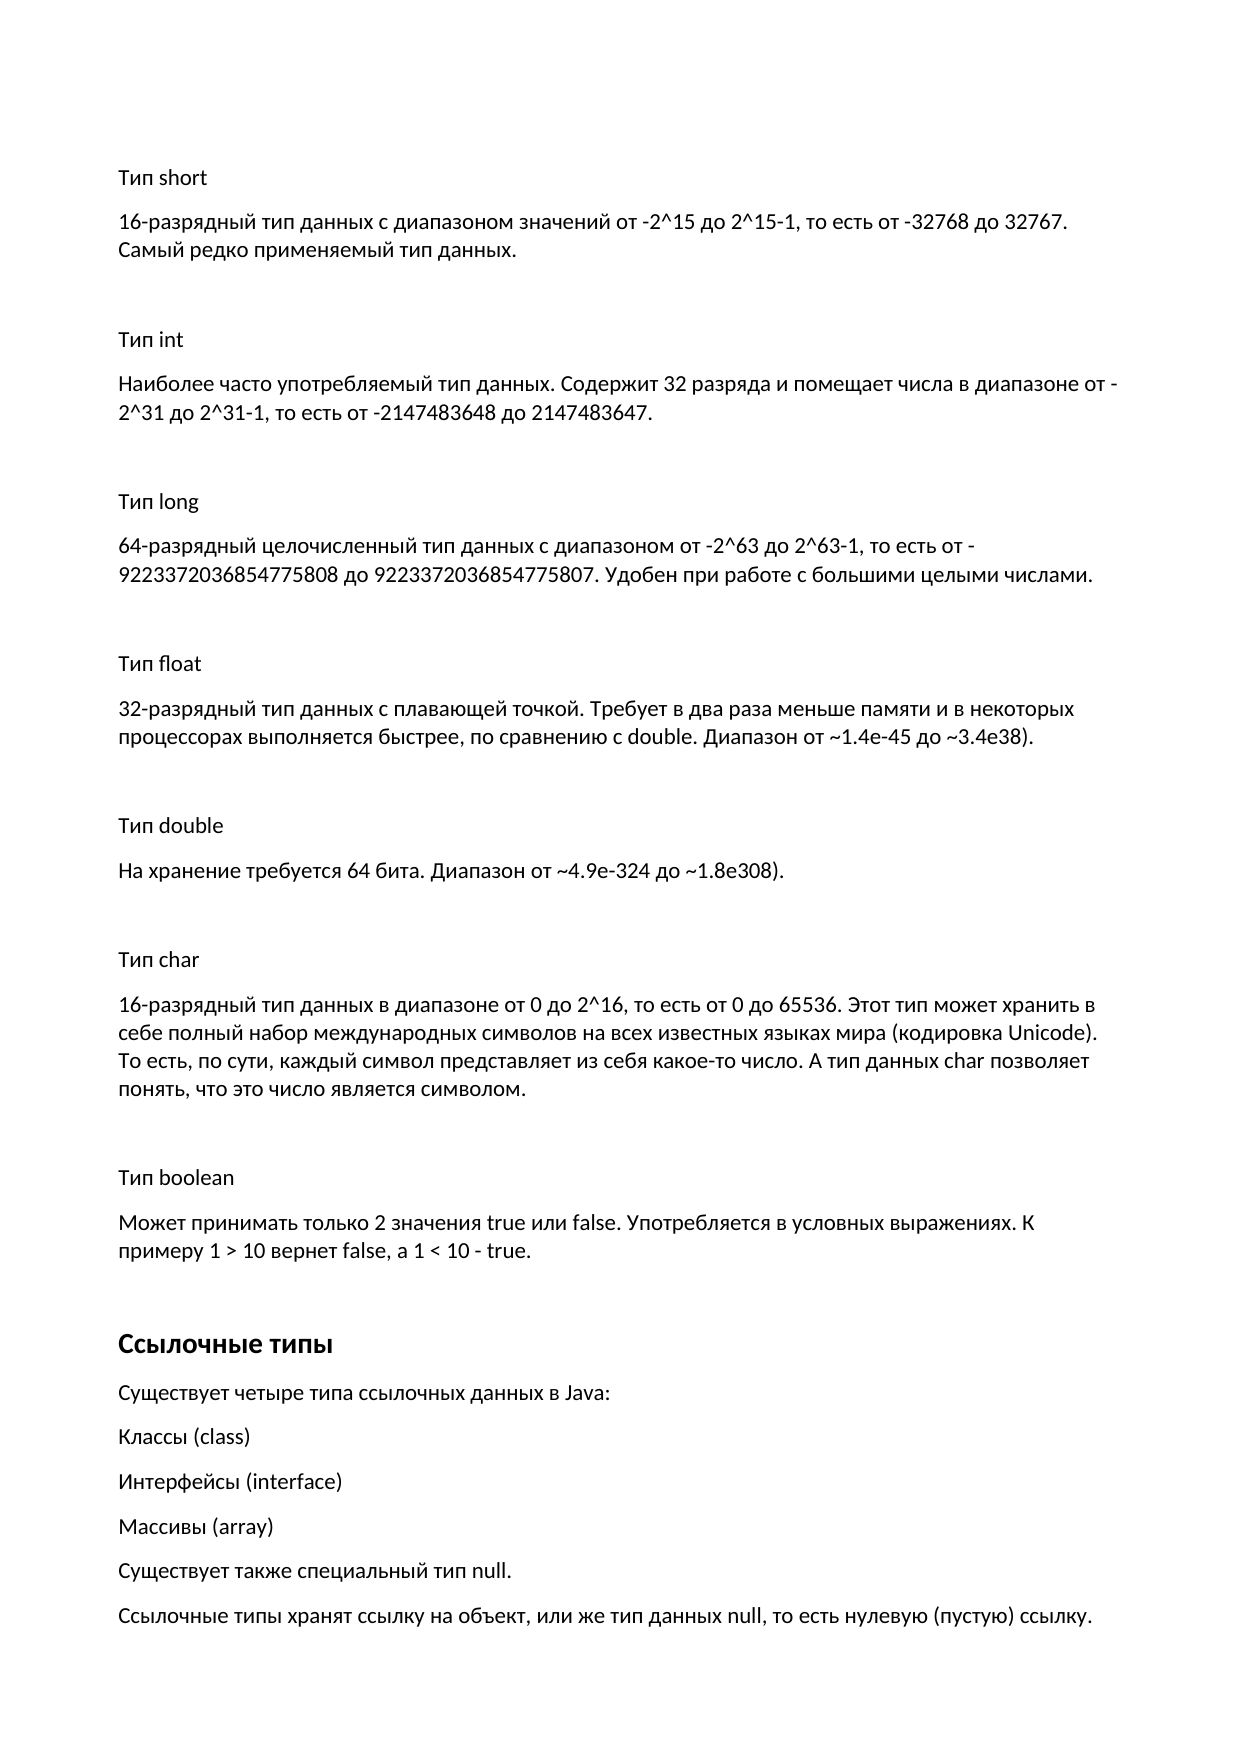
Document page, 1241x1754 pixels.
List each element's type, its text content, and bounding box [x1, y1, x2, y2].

text Ссылочные типы хранят ссылку на объект, или же тип данных null, то есть нулевую (пустую) ссылку. [118, 1601, 1122, 1629]
text Тип long [118, 487, 1122, 515]
text Тип char [118, 945, 1122, 973]
text На хранение требуется 64 бита. Диапазон от ~4.9e-324 до ~1.8e308). [118, 856, 1122, 884]
text 64-разрядный целочисленный тип данных с диапазоном от -2^63 до 2^63-1, то есть от -9223372036854775808 до 9223372036854775807. Удобен при работе с большими целыми числами. [118, 532, 1122, 588]
text Существует также специальный тип null. [118, 1556, 1122, 1584]
text Массивы (array) [118, 1512, 1122, 1540]
text Может принимать только 2 значения true или false. Употребляется в условных выражениях. К примеру 1 > 10 вернет false, а 1 < 10 - true. [118, 1208, 1122, 1264]
text Тип int [118, 325, 1122, 353]
text Существует четыре типа ссылочных данных в Java: [118, 1378, 1122, 1406]
text Тип boolean [118, 1163, 1122, 1191]
text Классы (class) [118, 1422, 1122, 1450]
text 16-разрядный тип данных в диапазоне от 0 до 2^16, то есть от 0 до 65536. Этот тип может хранить в себе полный набор международных символов на всех известных языках мира (кодировка Unicode). То есть, по сути, каждый символ представляет из себя какое-то число. А тип данных char позволяет понять, что это число является символом. [118, 990, 1122, 1102]
text Наиболее часто употребляемый тип данных. Содержит 32 разряда и помещает числа в диапазоне от -2^31 до 2^31-1, то есть от -2147483648 до 2147483647. [118, 369, 1122, 426]
text Тип short [118, 163, 1122, 191]
text Интерфейсы (interface) [118, 1467, 1122, 1495]
text 16-разрядный тип данных с диапазоном значений от -2^15 до 2^15-1, то есть от -32768 до 32767. Самый редко применяемый тип данных. [118, 207, 1122, 263]
text Ссылочные типы [118, 1325, 1122, 1361]
text Тип double [118, 811, 1122, 839]
text 32-разрядный тип данных с плавающей точкой. Требует в два раза меньше памяти и в некоторых процессорах выполняется быстрее, по сравнению с double. Диапазон от ~1.4e-45 до ~3.4e38). [118, 694, 1122, 750]
text Тип float [118, 649, 1122, 677]
